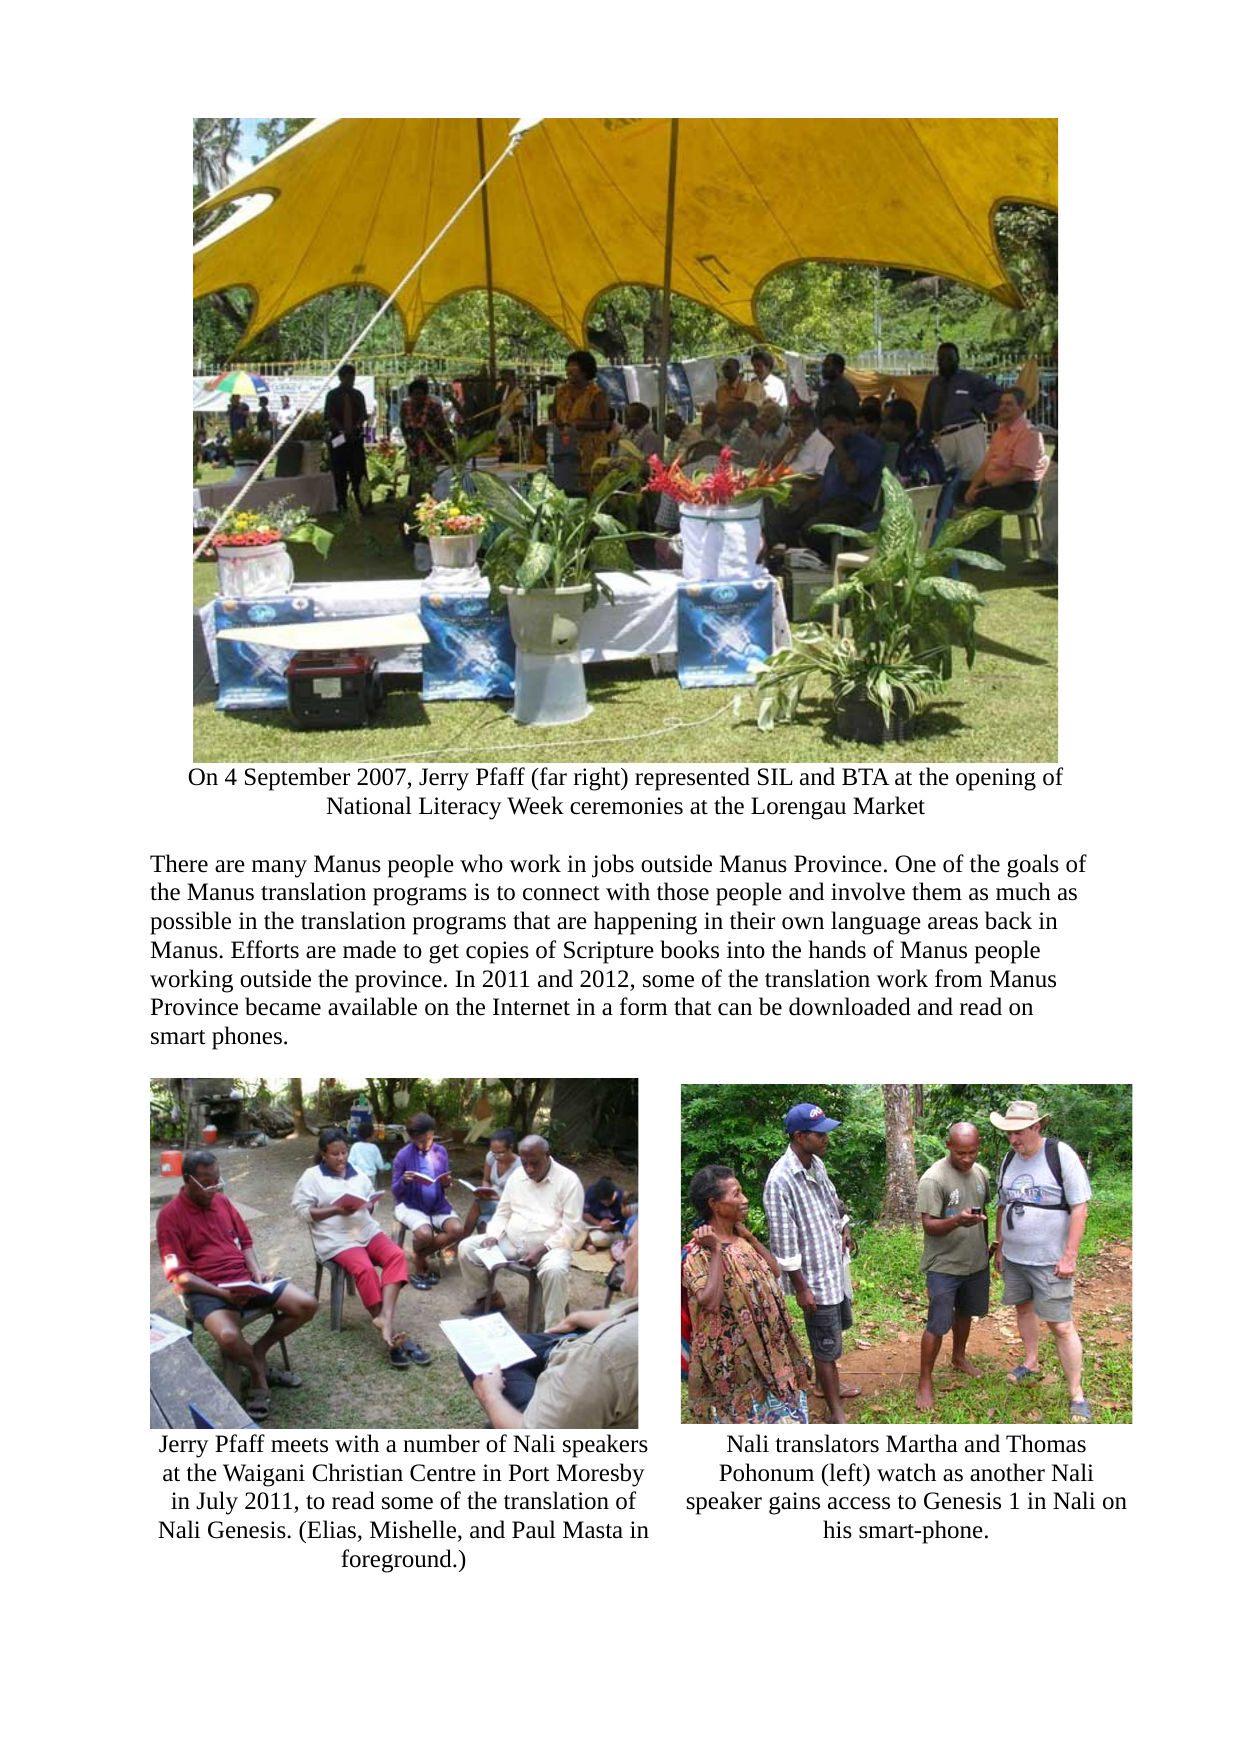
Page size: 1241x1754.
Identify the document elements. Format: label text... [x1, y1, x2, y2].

table_header [669, 1079, 1144, 1429]
table_header [138, 1079, 150, 1429]
picture [680, 1084, 1133, 1424]
table_header [639, 1079, 669, 1429]
table_cell Nali translators Martha and Thomas Pohonum (left) watch as another Nali speaker gains access to Genesis 1 in Nali on his smart-phone. [669, 1429, 1144, 1573]
text There are many Manus people who work in jobs outside Manus Province. One of the goals of the Manus translation programs is to connect with those people and involve them as much as possible in the translation programs that are happening in their own language areas back in Manus. Efforts are made to get copies of Scripture books into the hands of Manus people working outside the province. In 2011 and 2012, some of the translation work from Manus Province became available on the Internet in a form that can be downloaded and read on smart phones. [150, 849, 1090, 1050]
table_cell Jerry Pfaff meets with a number of Nali speakers at the Waigani Christian Centre in Port Moresby in July 2011, to read some of the translation of Nali Genesis. (Elias, Mishelle, and Paul Masta in foreground.) [138, 1429, 669, 1573]
table_header [1059, 119, 1113, 762]
table_header [138, 119, 193, 762]
picture [150, 1078, 639, 1429]
table_cell On 4 September 2007, Jerry Pfaff (far right) represented SIL and BTA at the opening of National Literacy Week ceremonies at the Lorengau Market [138, 763, 1113, 820]
picture [193, 118, 1059, 763]
